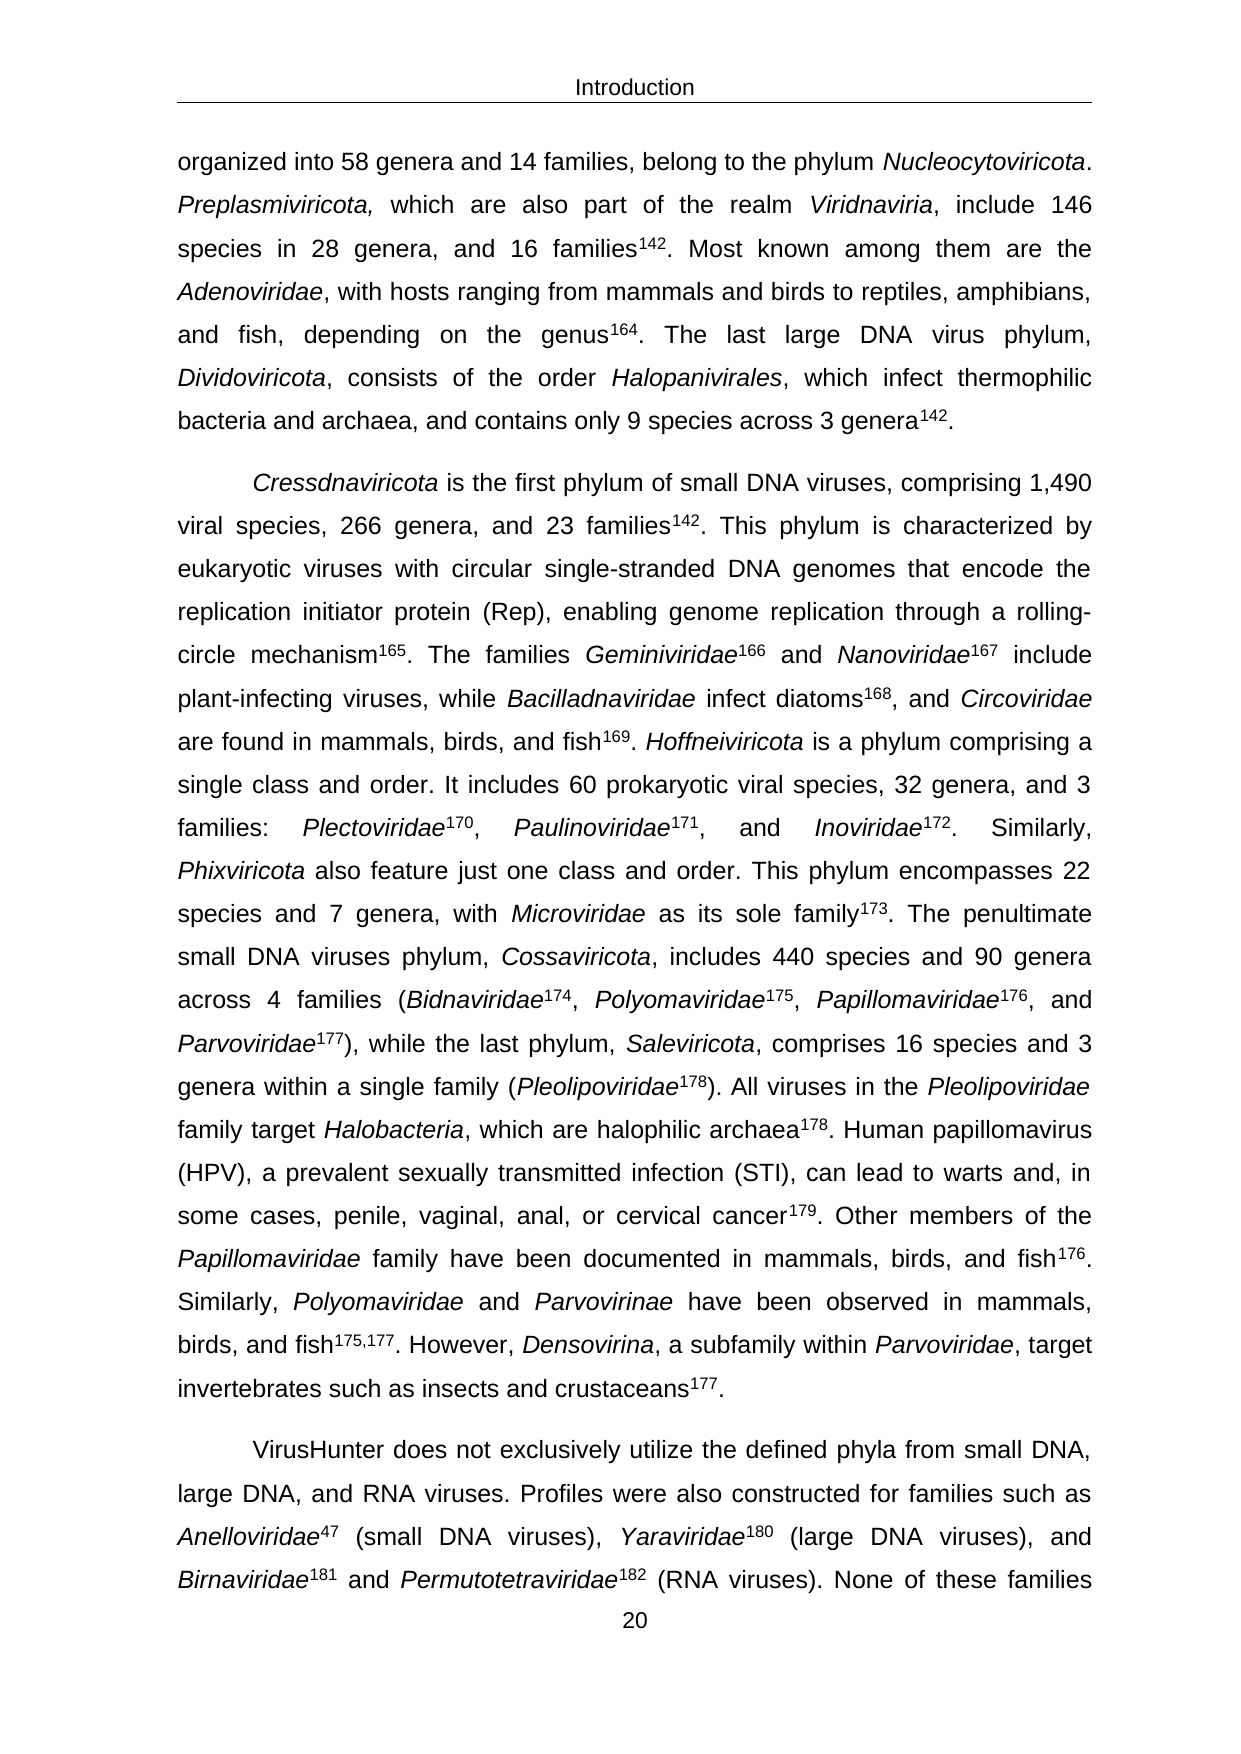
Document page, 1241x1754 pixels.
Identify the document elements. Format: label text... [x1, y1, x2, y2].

text Cressdnaviricota is the first phylum of small DNA viruses, comprising 1,490 viral species, 266 genera, and 23 families142. This phylum is characterized by eukaryotic viruses with circular single-stranded DNA genomes that encode the replication initiator protein (Rep), enabling genome replication through a rolling-circle mechanism165. The families Geminiviridae166 and Nanoviridae167 include plant-infecting viruses, while Bacilladnaviridae infect diatoms168, and Circoviridae are found in mammals, birds, and fish169. Hoffneiviricota is a phylum comprising a single class and order. It includes 60 prokaryotic viral species, 32 genera, and 3 families: Plectoviridae170, Paulinoviridae171, and Inoviridae172. Similarly, Phixviricota also feature just one class and order. This phylum encompasses 22 species and 7 genera, with Microviridae as its sole family173. The penultimate small DNA viruses phylum, Cossaviricota, includes 440 species and 90 genera across 4 families (Bidnaviridae174, Polyomaviridae175, Papillomaviridae176, and Parvoviridae177), while the last phylum, Saleviricota, comprises 16 species and 3 genera within a single family (Pleolipoviridae178). All viruses in the Pleolipoviridae family target Halobacteria, which are halophilic archaea178. Human papillomavirus (HPV), a prevalent sexually transmitted infection (STI), can lead to warts and, in some cases, penile, vaginal, anal, or cervical cancer179. Other members of the Papillomaviridae family have been documented in mammals, birds, and fish176. Similarly, Polyomaviridae and Parvovirinae have been observed in mammals, birds, and fish175,177. However, Densovirina, a subfamily within Parvoviridae, target invertebrates such as insects and crustaceans177. [177, 468, 1092, 1402]
text organized into 58 genera and 14 families, belong to the phylum Nucleocytoviricota. Preplasmiviricota, which are also part of the realm Viridnaviria, include 146 species in 28 genera, and 16 families142. Most known among them are the Adenoviridae, with hosts ranging from mammals and birds to reptiles, amphibians, and fish, depending on the genus164. The last large DNA virus phylum, Dividoviricota, consists of the order Halopanivirales, which infect thermophilic bacteria and archaea, and contains only 9 species across 3 genera142. [177, 147, 1092, 435]
text VirusHunter does not exclusively utilize the defined phyla from small DNA, large DNA, and RNA viruses. Profiles were also constructed for families such as Anelloviridae47 (small DNA viruses), Yaraviridae180 (large DNA viruses), and Birnaviridae181 and Permutotetraviridae182 (RNA viruses). None of these families [177, 1436, 1092, 1594]
